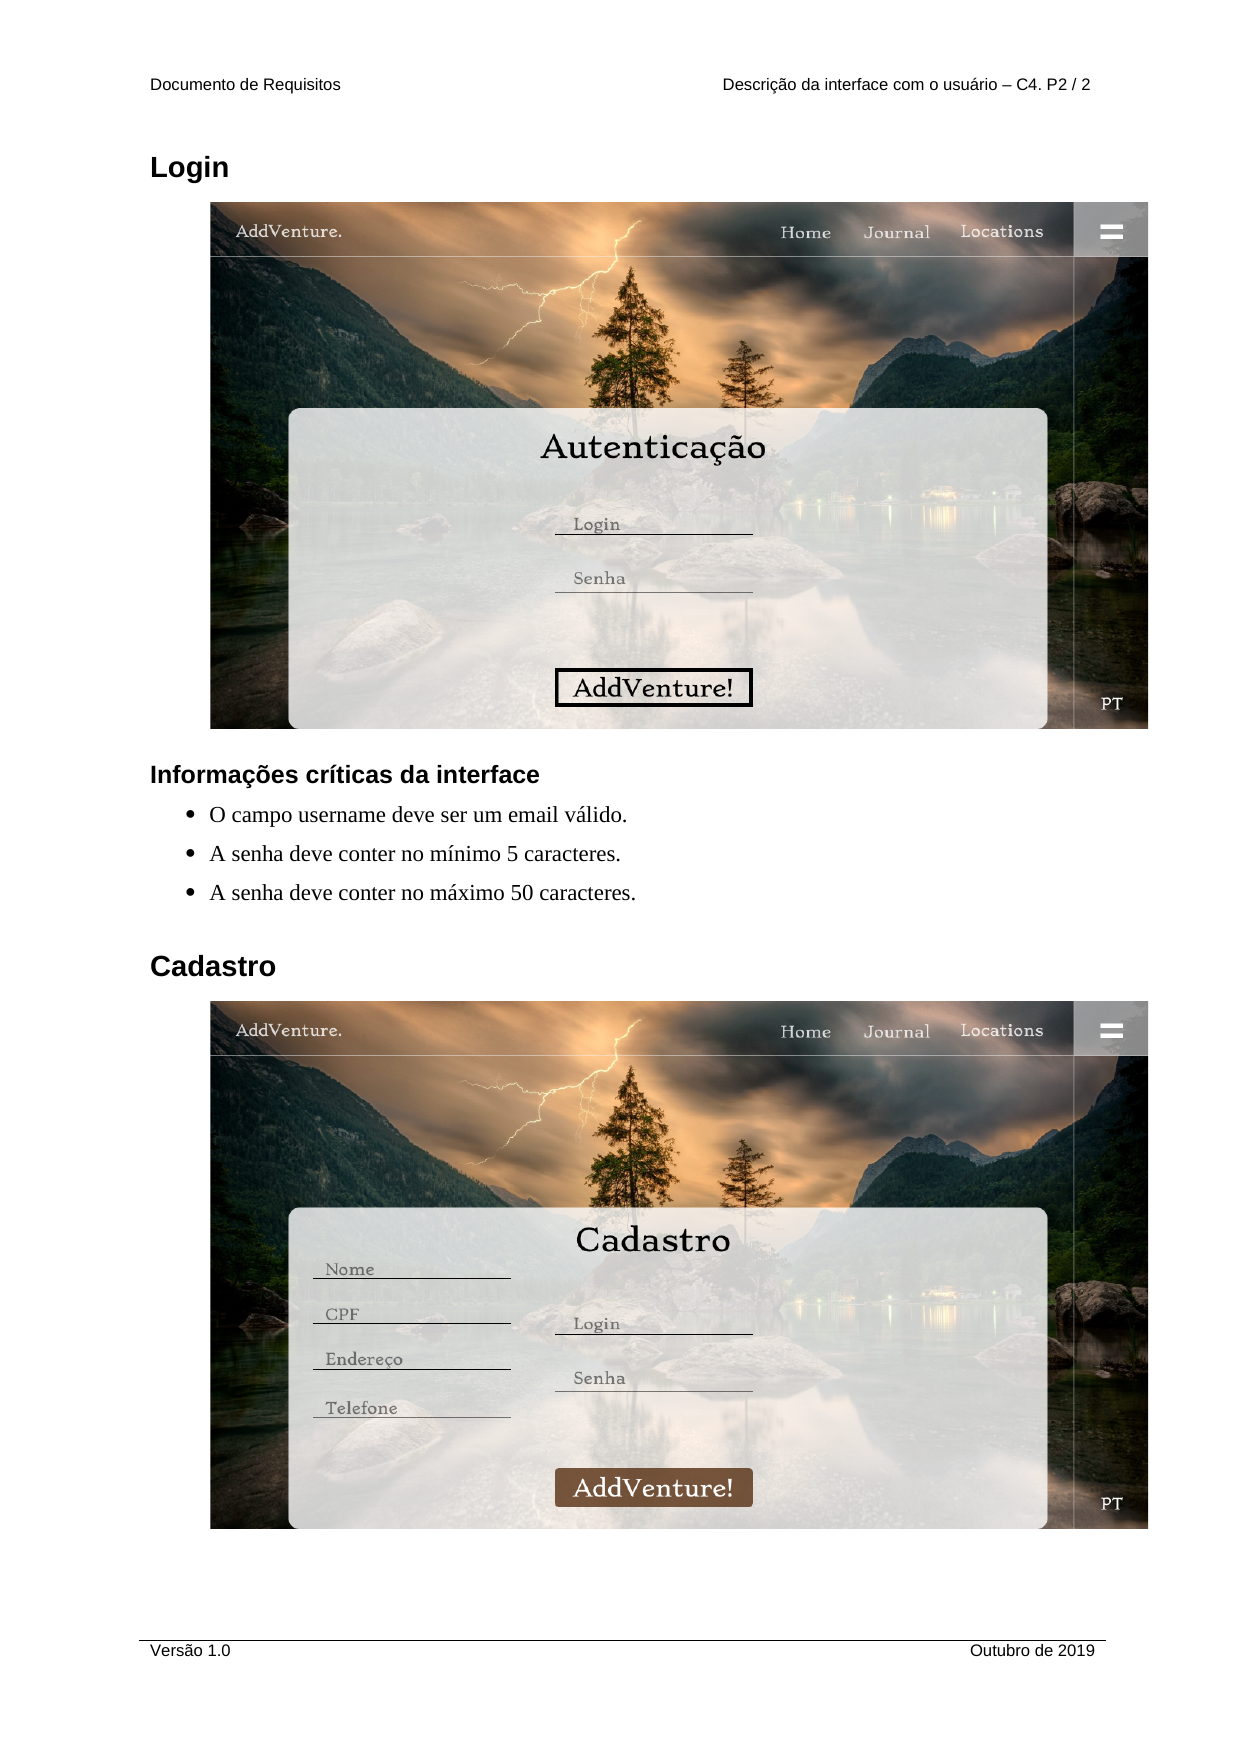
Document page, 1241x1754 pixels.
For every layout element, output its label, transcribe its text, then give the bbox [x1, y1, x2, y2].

subtitle Informações críticas da interface [150, 760, 1090, 789]
list A senha deve conter no mínimo 5 caracteres. [186, 840, 1090, 867]
subtitle Cadastro [150, 949, 1090, 983]
picture [210, 1001, 1149, 1529]
picture [210, 202, 1149, 729]
subtitle Login [150, 150, 1090, 183]
list A senha deve conter no máximo 50 caracteres. [186, 879, 1090, 906]
list O campo username deve ser um email válido. [186, 802, 1090, 828]
